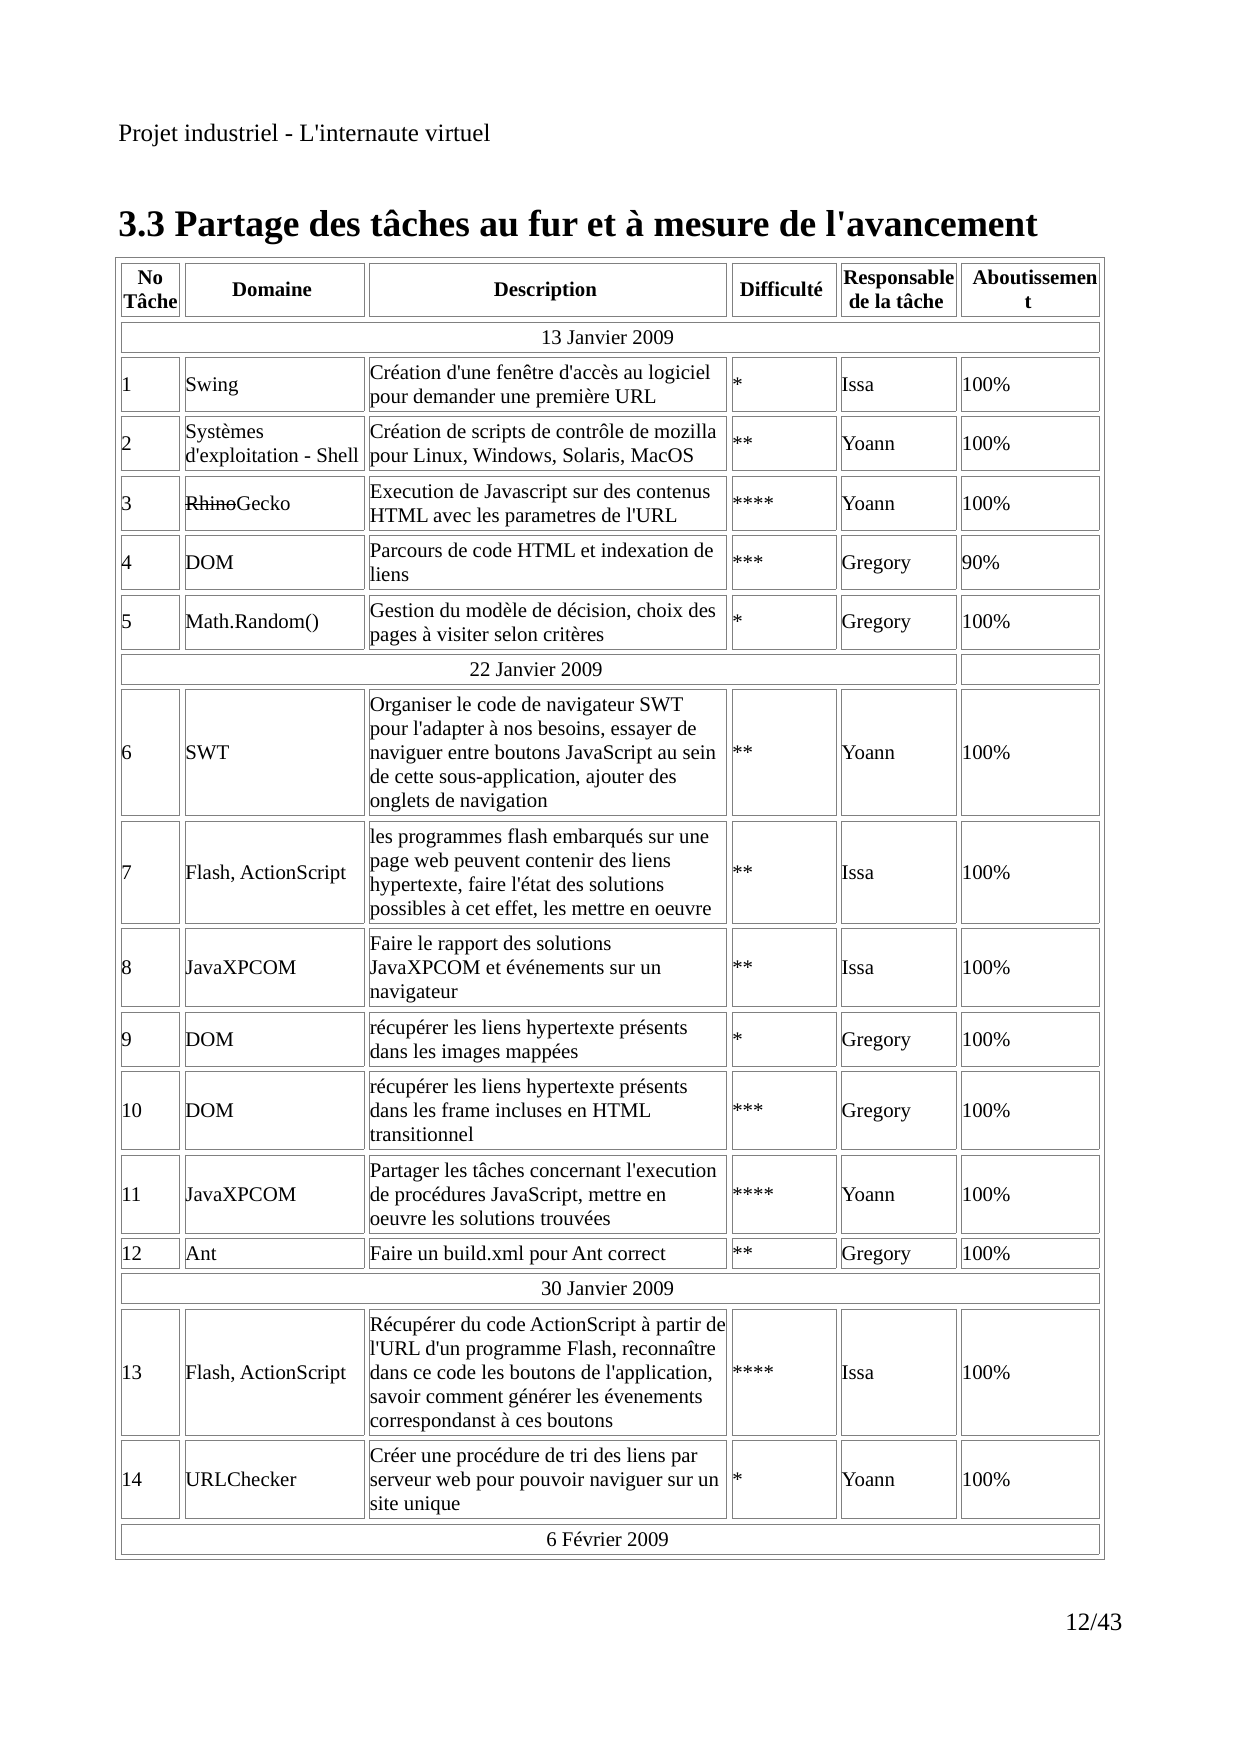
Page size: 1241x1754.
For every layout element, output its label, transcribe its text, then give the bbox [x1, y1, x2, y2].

table_cell 100% [959, 1233, 1102, 1268]
table_cell Gregory [839, 1006, 959, 1066]
table_cell DOM [182, 530, 367, 589]
table_cell Systèmes d'exploitation - Shell [182, 411, 367, 470]
table_cell JavaXPCOM [182, 923, 367, 1006]
table_cell Issa [839, 815, 959, 923]
table_cell 100% [959, 1435, 1102, 1518]
table_cell Organiser le code de navigateur SWT pour l'adapter à nos besoins, essayer de naviguer entre boutons JavaScript au sein de cette sous-application, ajouter des onglets de navigation [367, 685, 729, 815]
table_cell Flash, ActionScript [182, 1304, 367, 1435]
table_cell Yoann [839, 411, 959, 470]
table_header Responsable de la tâche [839, 258, 959, 316]
table_cell Faire un build.xml pour Ant correct [367, 1233, 729, 1268]
table_cell 100% [959, 589, 1102, 648]
table_cell 6 [118, 684, 182, 815]
table_cell 100% [959, 815, 1102, 923]
table_header Domaine [182, 258, 367, 316]
table_cell URLChecker [182, 1435, 367, 1518]
table_cell JavaXPCOM [182, 1149, 367, 1233]
table_cell Création d'une fenêtre d'accès au logiciel pour demander une première URL [367, 353, 729, 411]
table_cell 4 [118, 530, 182, 589]
table_cell 100% [959, 1006, 1102, 1066]
table_cell 13 [118, 1303, 182, 1435]
table_cell Partager les tâches concernant l'execution de procédures JavaScript, mettre en oeuvre les solutions trouvées [367, 1149, 729, 1233]
table_cell Issa [839, 1304, 959, 1435]
table_cell * [729, 1006, 838, 1066]
table_header Description [367, 258, 729, 316]
table_cell Yoann [839, 1435, 959, 1518]
table_cell Yoann [839, 684, 959, 815]
table_cell 12 [118, 1233, 182, 1268]
table_cell Math.Random() [182, 589, 367, 648]
table_cell * [729, 589, 838, 648]
table_cell Flash, ActionScript [182, 815, 367, 923]
table_cell Créer une procédure de tri des liens par serveur web pour pouvoir naviguer sur un site unique [367, 1435, 729, 1518]
table_cell Yoann [839, 1149, 959, 1233]
table_cell 8 [118, 923, 182, 1006]
table_cell récupérer les liens hypertexte présents dans les images mappées [367, 1006, 729, 1066]
table_cell 5 [118, 589, 182, 648]
table_cell 11 [118, 1149, 182, 1233]
table_cell Gregory [839, 1233, 959, 1268]
table_cell Création de scripts de contrôle de mozilla pour Linux, Windows, Solaris, MacOS [367, 411, 729, 470]
table_cell Issa [839, 923, 959, 1006]
table_cell 2 [118, 411, 182, 470]
table_cell ** [729, 411, 838, 470]
table_cell les programmes flash embarqués sur une page web peuvent contenir des liens hypertexte, faire l'état des solutions possibles à cet effet, les mettre en oeuvre [367, 815, 729, 923]
subtitle 3.3 Partage des tâches au fur et à mesure de l'avancement [118, 201, 1122, 244]
table_cell 30 Janvier 2009 [118, 1268, 1102, 1303]
table_header Aboutissement [959, 258, 1102, 316]
table_cell **** [729, 1149, 838, 1233]
table_cell 10 [118, 1066, 182, 1149]
table_cell 13 Janvier 2009 [118, 316, 1102, 352]
table_cell 14 [118, 1435, 182, 1518]
table_cell *** [729, 1066, 838, 1149]
table_cell * [729, 353, 838, 411]
table_cell Gregory [839, 589, 959, 648]
table_cell 3 [118, 470, 182, 530]
table_cell 100% [959, 1303, 1102, 1435]
table_header Difficulté [729, 258, 838, 316]
table_cell Issa [839, 353, 959, 411]
table_cell 100% [959, 684, 1102, 815]
table_cell 100% [959, 1066, 1102, 1149]
table_cell Ant [182, 1233, 367, 1268]
table_cell * [729, 1435, 838, 1518]
table_cell Yoann [839, 470, 959, 530]
table_cell Récupérer du code ActionScript à partir de l'URL d'un programme Flash, reconnaître dans ce code les boutons de l'application, savoir comment générer les évenements correspondanst à ces boutons [367, 1304, 729, 1435]
table_cell Execution de Javascript sur des contenus HTML avec les parametres de l'URL [367, 470, 729, 530]
table_cell 90% [959, 530, 1102, 589]
table_cell 100% [959, 470, 1102, 530]
table_cell SWT [182, 685, 367, 815]
table_cell Parcours de code HTML et indexation de liens [367, 530, 729, 589]
table_cell ** [729, 923, 838, 1006]
table_cell DOM [182, 1006, 367, 1066]
table_cell 100% [959, 1149, 1102, 1233]
table_cell Faire le rapport des solutions JavaXPCOM et événements sur un navigateur [367, 923, 729, 1006]
table_cell 9 [118, 1006, 182, 1066]
table_cell récupérer les liens hypertexte présents dans les frame incluses en HTML transitionnel [367, 1066, 729, 1149]
table_cell 100% [959, 352, 1102, 411]
table_cell Swing [182, 353, 367, 411]
table_cell 100% [959, 411, 1102, 470]
table_cell 7 [118, 815, 182, 923]
table_cell *** [729, 530, 838, 589]
table_cell ** [729, 815, 838, 923]
table_cell **** [729, 1304, 838, 1435]
table_cell 6 Février 2009 [118, 1518, 1102, 1553]
table_cell [962, 655, 1099, 684]
table_header No Tâche [118, 258, 182, 316]
table_cell RhinoGecko [182, 470, 367, 530]
table_cell [959, 649, 1102, 684]
table_cell 22 Janvier 2009 [118, 649, 959, 684]
table_cell 100% [959, 923, 1102, 1006]
table_cell ** [729, 1233, 838, 1268]
table_cell **** [729, 470, 838, 530]
table_cell Gregory [839, 1066, 959, 1149]
table_cell ** [729, 685, 838, 815]
table_cell 1 [118, 352, 182, 411]
table_cell DOM [182, 1066, 367, 1149]
table_cell Gestion du modèle de décision, choix des pages à visiter selon critères [367, 589, 729, 648]
table_cell Gregory [839, 530, 959, 589]
